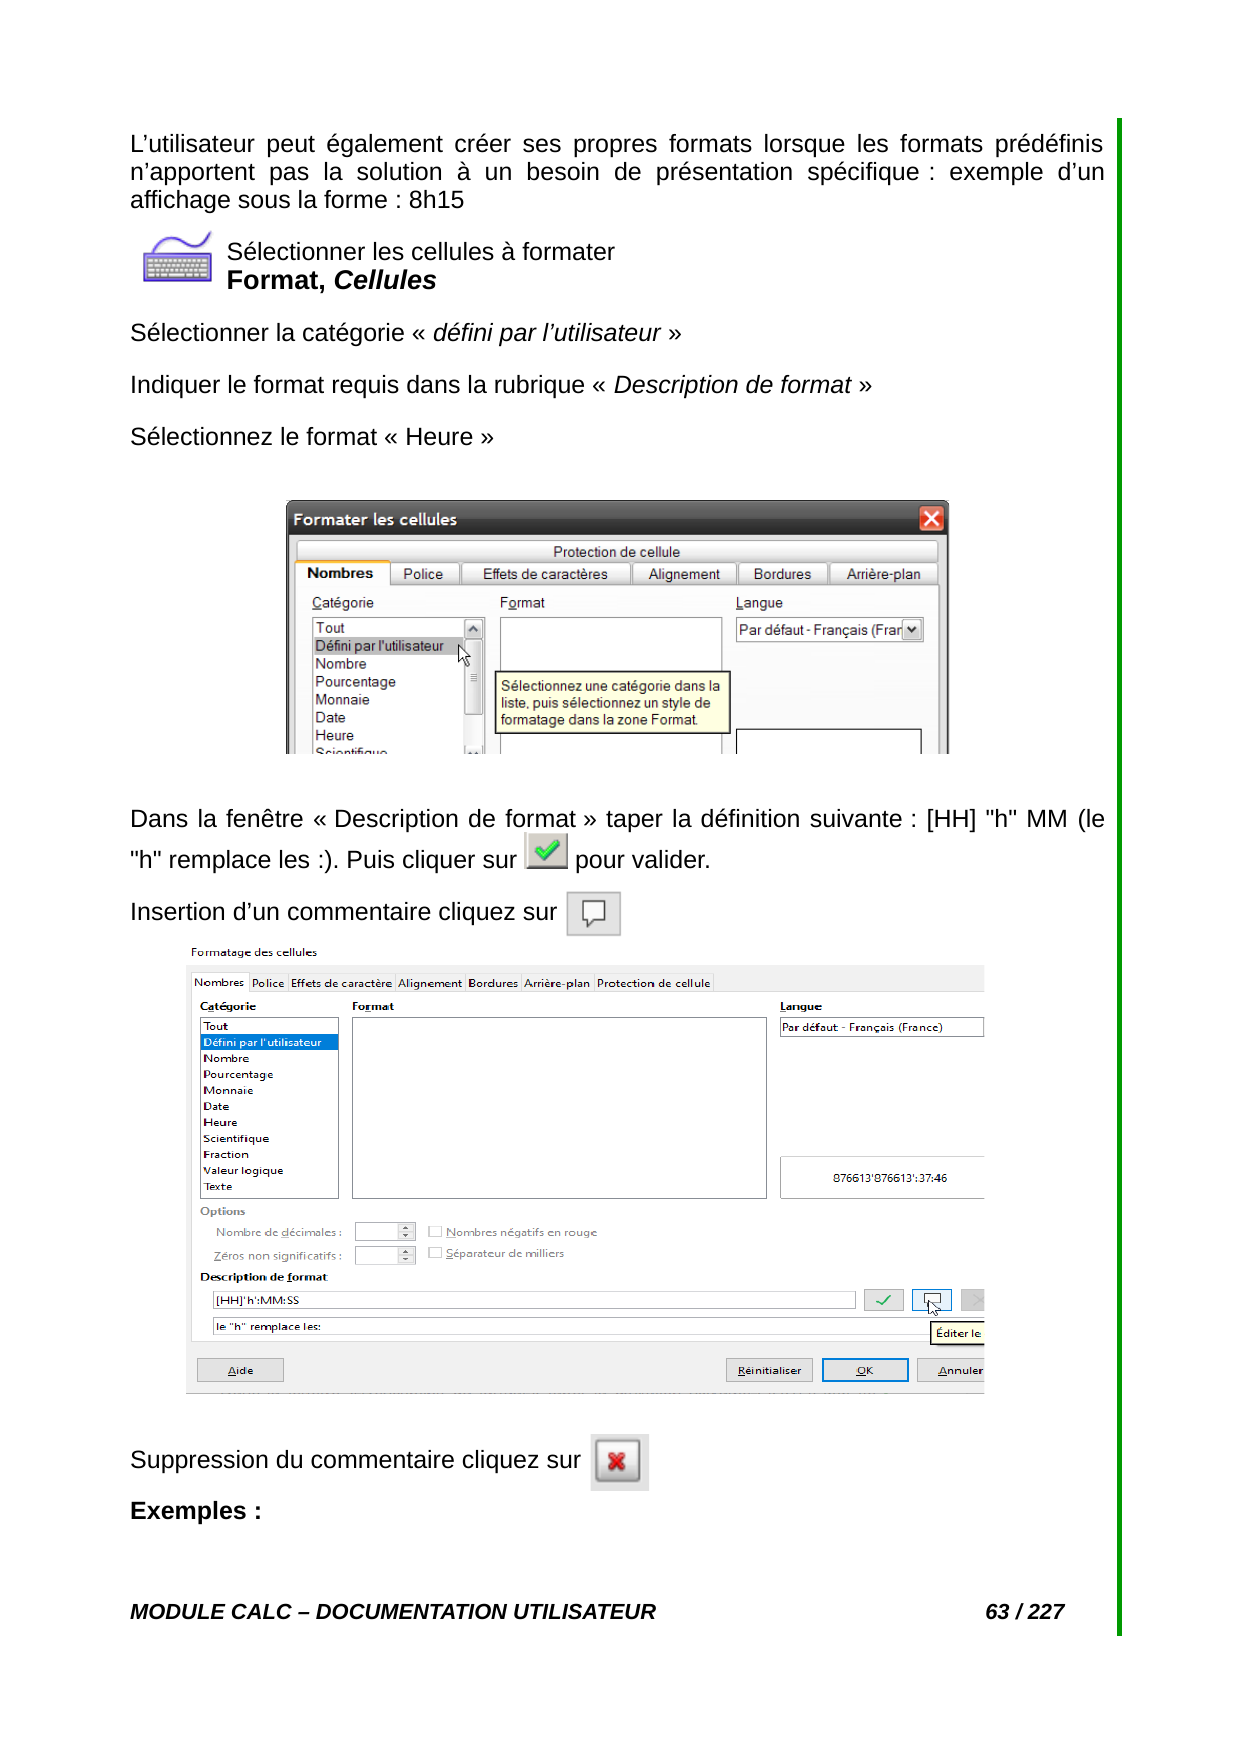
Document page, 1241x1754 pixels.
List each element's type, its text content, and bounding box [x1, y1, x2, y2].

text L’utilisateur peut également créer ses propres formats lorsque les formats prédéfinis n’apportent pas la solution à un besoin de présentation spécifique : exemple d’un affichage sous la forme : 8h15 [130, 130, 1105, 214]
text Sélectionner les cellules à formater [215, 237, 1105, 265]
picture [524, 832, 568, 869]
text Indiquer le format requis dans la rubrique « Description de format » [130, 371, 1105, 399]
text [650, 1445, 1105, 1473]
picture [286, 500, 950, 754]
text Dans la fenêtre « Description de format » taper la définition suivante : [HH] "h" MM (le "h" remplace les :). Puis cliquer sur pour valider. [130, 805, 1105, 874]
text Format, Cellules [215, 265, 1105, 296]
text [624, 898, 1105, 926]
text Suppression du commentaire cliquez sur [130, 1445, 590, 1473]
text Exemples : [130, 1497, 1105, 1525]
picture [139, 220, 215, 296]
picture [590, 1434, 650, 1491]
text Insertion d’un commentaire cliquez sur [130, 898, 564, 926]
picture [186, 887, 985, 1394]
text Sélectionnez le format « Heure » [130, 422, 1105, 450]
text Sélectionner la catégorie « défini par l’utilisateur » [130, 319, 1105, 347]
